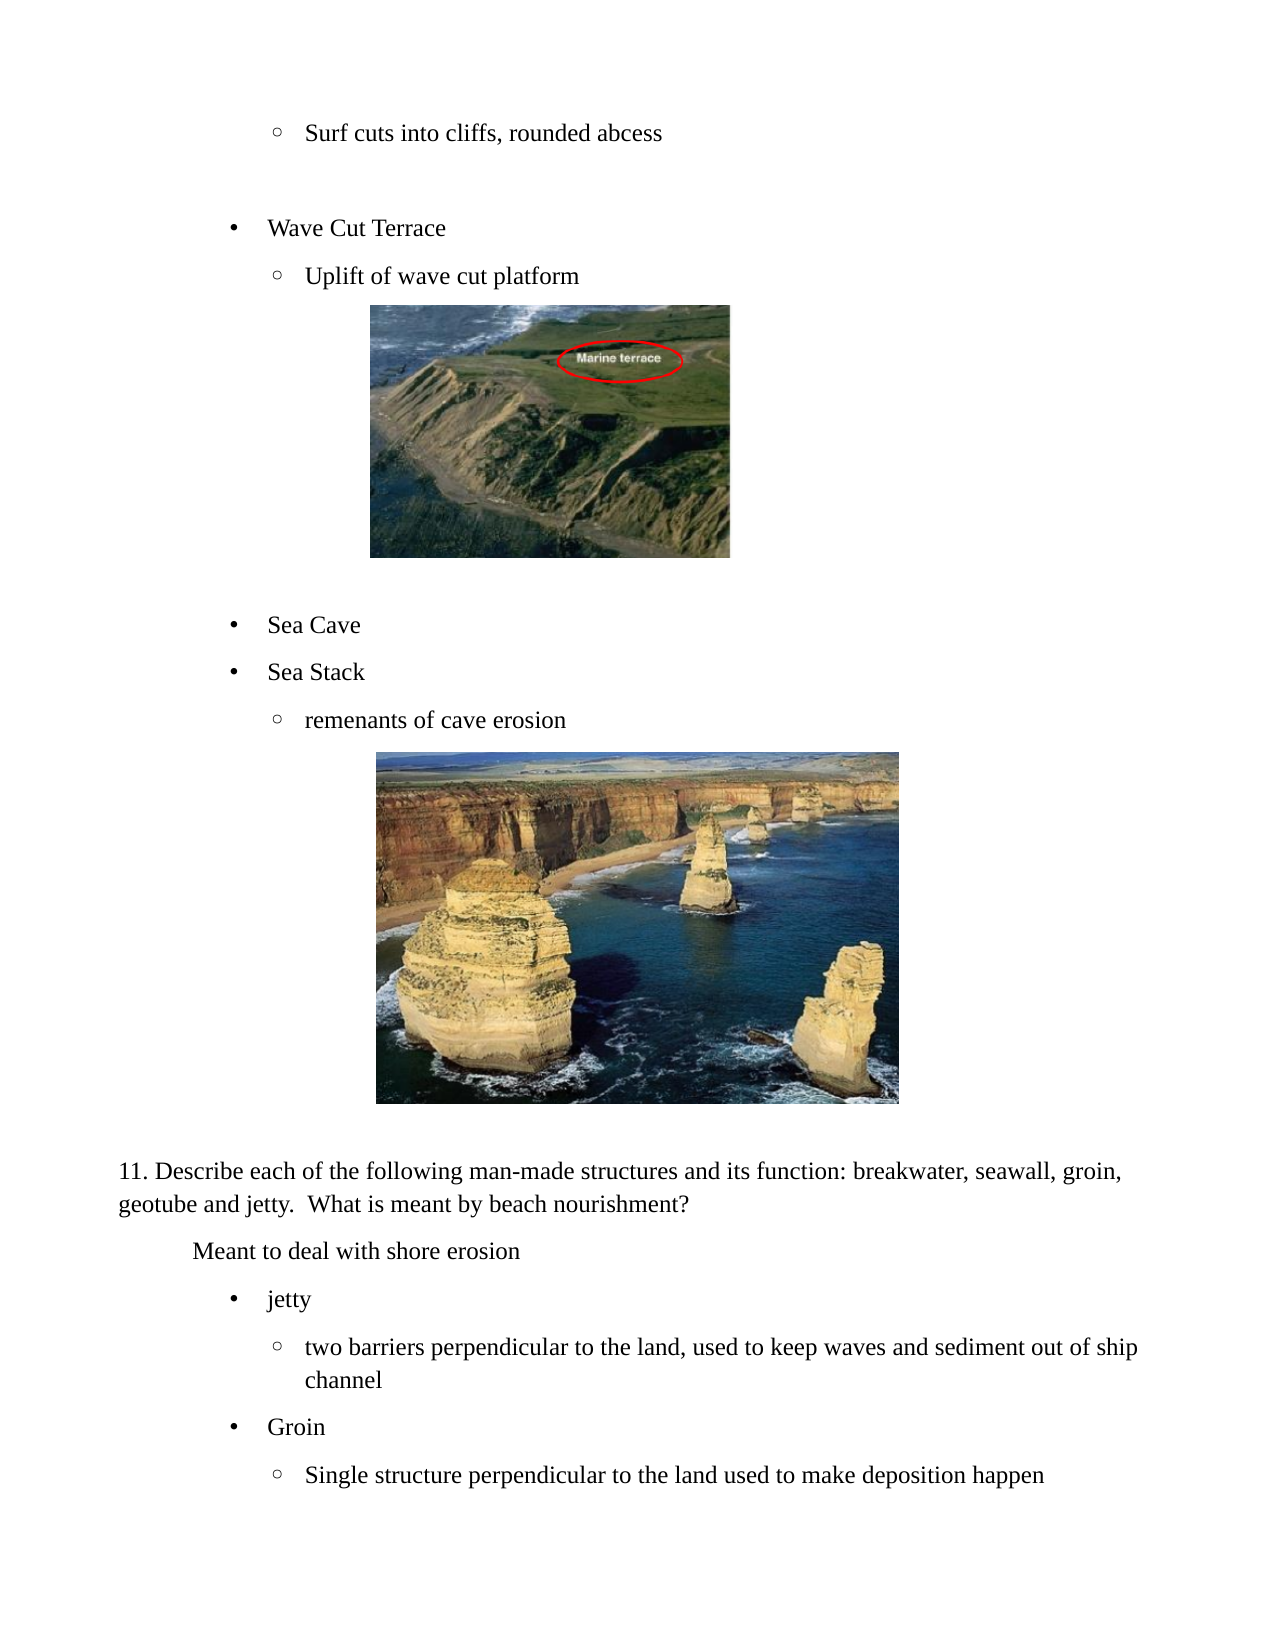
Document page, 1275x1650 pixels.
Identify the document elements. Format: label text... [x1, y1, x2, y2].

list Uplift of wave cut platform [267, 261, 1157, 290]
text Meant to deal with shore erosion [192, 1236, 1157, 1265]
list jetty [229, 1284, 1157, 1313]
list two barriers perpendicular to the land, used to keep waves and sediment out of ship channel [267, 1332, 1157, 1393]
picture [376, 752, 899, 1104]
list Wave Cut Terrace [229, 213, 1157, 242]
list Single structure perpendicular to the land used to make deposition happen [267, 1460, 1157, 1489]
list Sea Cave [229, 610, 1157, 638]
text 11. Describe each of the following man-made structures and its function: breakwater, seawall, groin, geotube and jetty. What is meant by beach nourishment? [118, 1156, 1157, 1218]
list Sea Stack [229, 657, 1157, 686]
picture [370, 305, 735, 558]
list Surf cuts into cliffs, rounded abcess [267, 118, 1157, 147]
list remenants of cave erosion [267, 705, 1157, 734]
list Groin [229, 1412, 1157, 1441]
